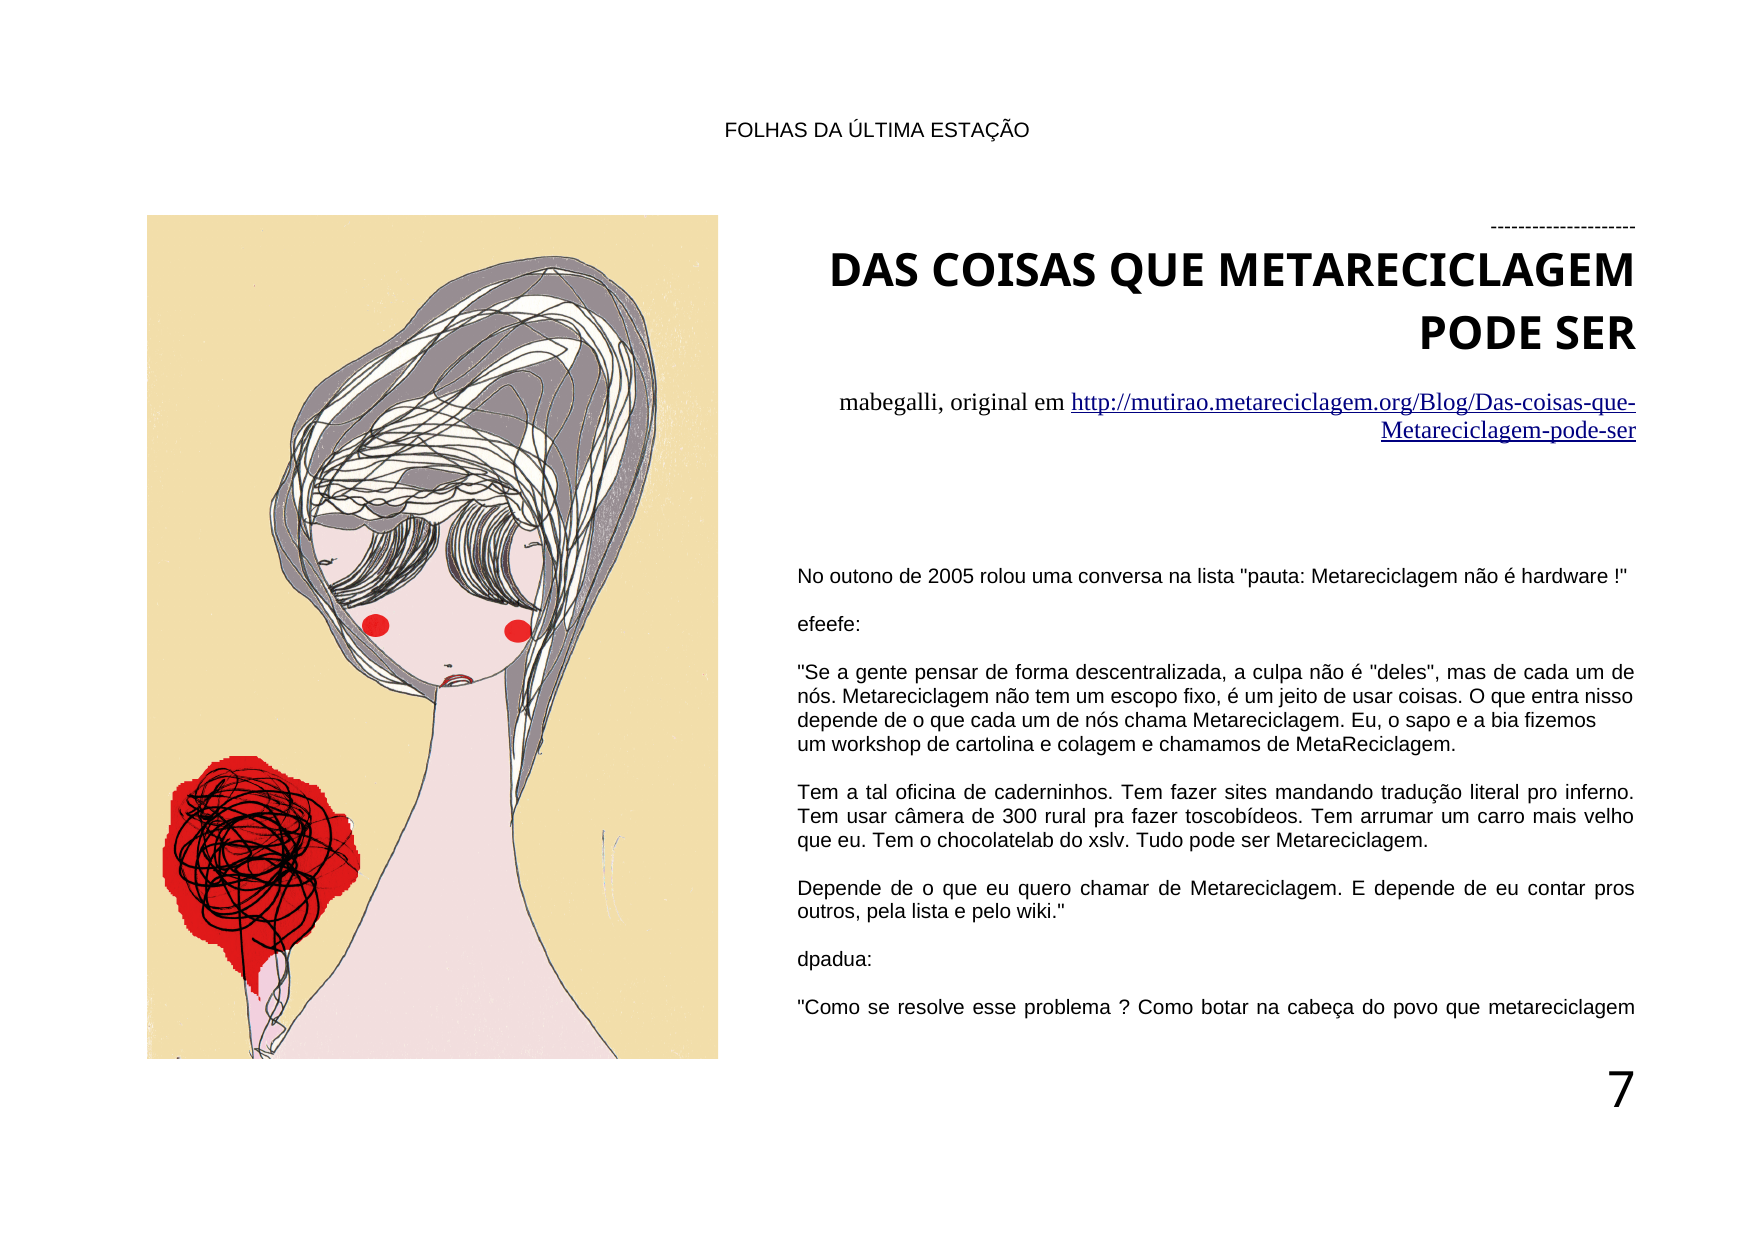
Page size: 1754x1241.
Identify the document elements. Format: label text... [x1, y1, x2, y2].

text No outono de 2005 rolou uma conversa na lista "pauta: Metareciclagem não é hardware !" [797, 564, 1636, 588]
text Tem a tal oficina de caderninhos. Tem fazer sites mandando tradução literal pro inferno. Tem usar câmera de 300 rural pra fazer toscobídeos. Tem arrumar um carro mais velho que eu. Tem o chocolatelab do xslv. Tudo pode ser Metareciclagem. [797, 779, 1636, 851]
text mabegalli, original em http://mutirao.metareciclagem.org/Blog/Das-coisas-que-Metareciclagem-pode-ser [719, 387, 1636, 444]
text "Como se resolve esse problema ? Como botar na cabeça do povo que metareciclagem [797, 995, 1636, 1019]
text efeefe: [797, 612, 1636, 636]
text --------------------- [118, 214, 1636, 238]
text [118, 238, 147, 363]
picture [147, 215, 719, 1059]
text FOLHAS DA ÚLTIMA ESTAÇÃO [118, 118, 1636, 142]
text DAS COISAS QUE METARECICLAGEM PODE SER [719, 238, 1636, 363]
text um workshop de cartolina e colagem e chamamos de MetaReciclagem. [797, 732, 1636, 756]
text "Se a gente pensar de forma descentralizada, a culpa não é "deles", mas de cada um de nós. Metareciclagem não tem um escopo fixo, é um jeito de usar coisas. O que entra nisso [797, 660, 1636, 708]
text depende de o que cada um de nós chama Metareciclagem. Eu, o sapo e a bia fizemos [797, 708, 1636, 732]
text Depende de o que eu quero chamar de Metareciclagem. E depende de eu contar pros outros, pela lista e pelo wiki." [797, 875, 1636, 923]
text dpadua: [797, 947, 1636, 971]
